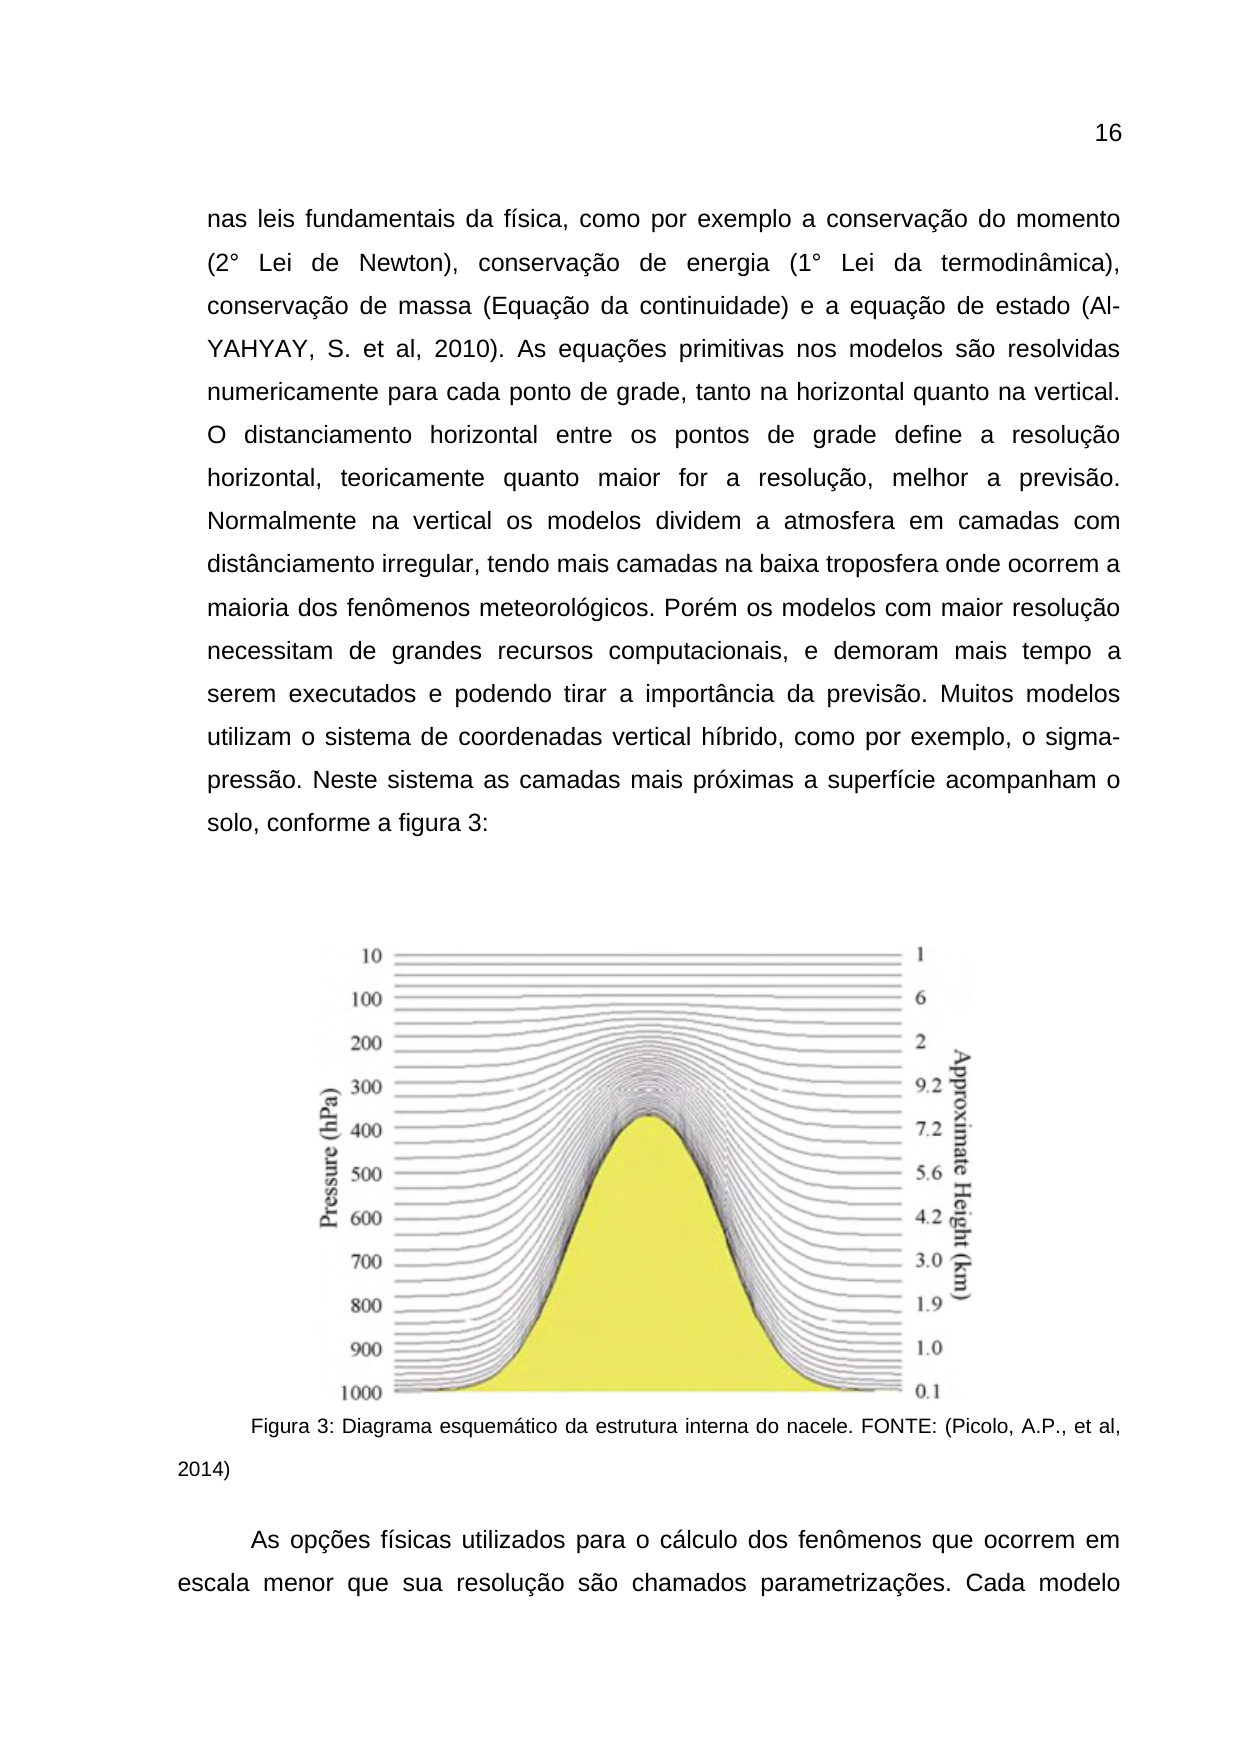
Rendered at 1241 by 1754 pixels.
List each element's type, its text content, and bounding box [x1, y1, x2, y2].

picture [264, 884, 1035, 1410]
text nas leis fundamentais da física, como por exemplo a conservação do momento (2° Lei de Newton), conservação de energia (1° Lei da termodinâmica), conservação de massa (Equação da continuidade) e a equação de estado (Al-YAHYAY, S. et al, 2010). As equações primitivas nos modelos são resolvidas numericamente para cada ponto de grade, tanto na horizontal quanto na vertical. O distanciamento horizontal entre os pontos de grade define a resolução horizontal, teoricamente quanto maior for a resolução, melhor a previsão. Normalmente na vertical os modelos dividem a atmosfera em camadas com distânciamento irregular, tendo mais camadas na baixa troposfera onde ocorrem a maioria dos fenômenos meteorológicos. Porém os modelos com maior resolução necessitam de grandes recursos computacionais, e demoram mais tempo a serem executados e podendo tirar a importância da previsão. Muitos modelos utilizam o sistema de coordenadas vertical híbrido, como por exemplo, o sigma-pressão. Neste sistema as camadas mais próximas a superfície acompanham o solo, conforme a figura 3: [207, 204, 1122, 837]
text As opções físicas utilizados para o cálculo dos fenômenos que ocorrem em escala menor que sua resolução são chamados parametrizações. Cada modelo [177, 1525, 1122, 1597]
text Figura 3: Diagrama esquemático da estrutura interna do nacele. FONTE: (Picolo, A.P., et al, 2014) [177, 917, 1122, 1481]
